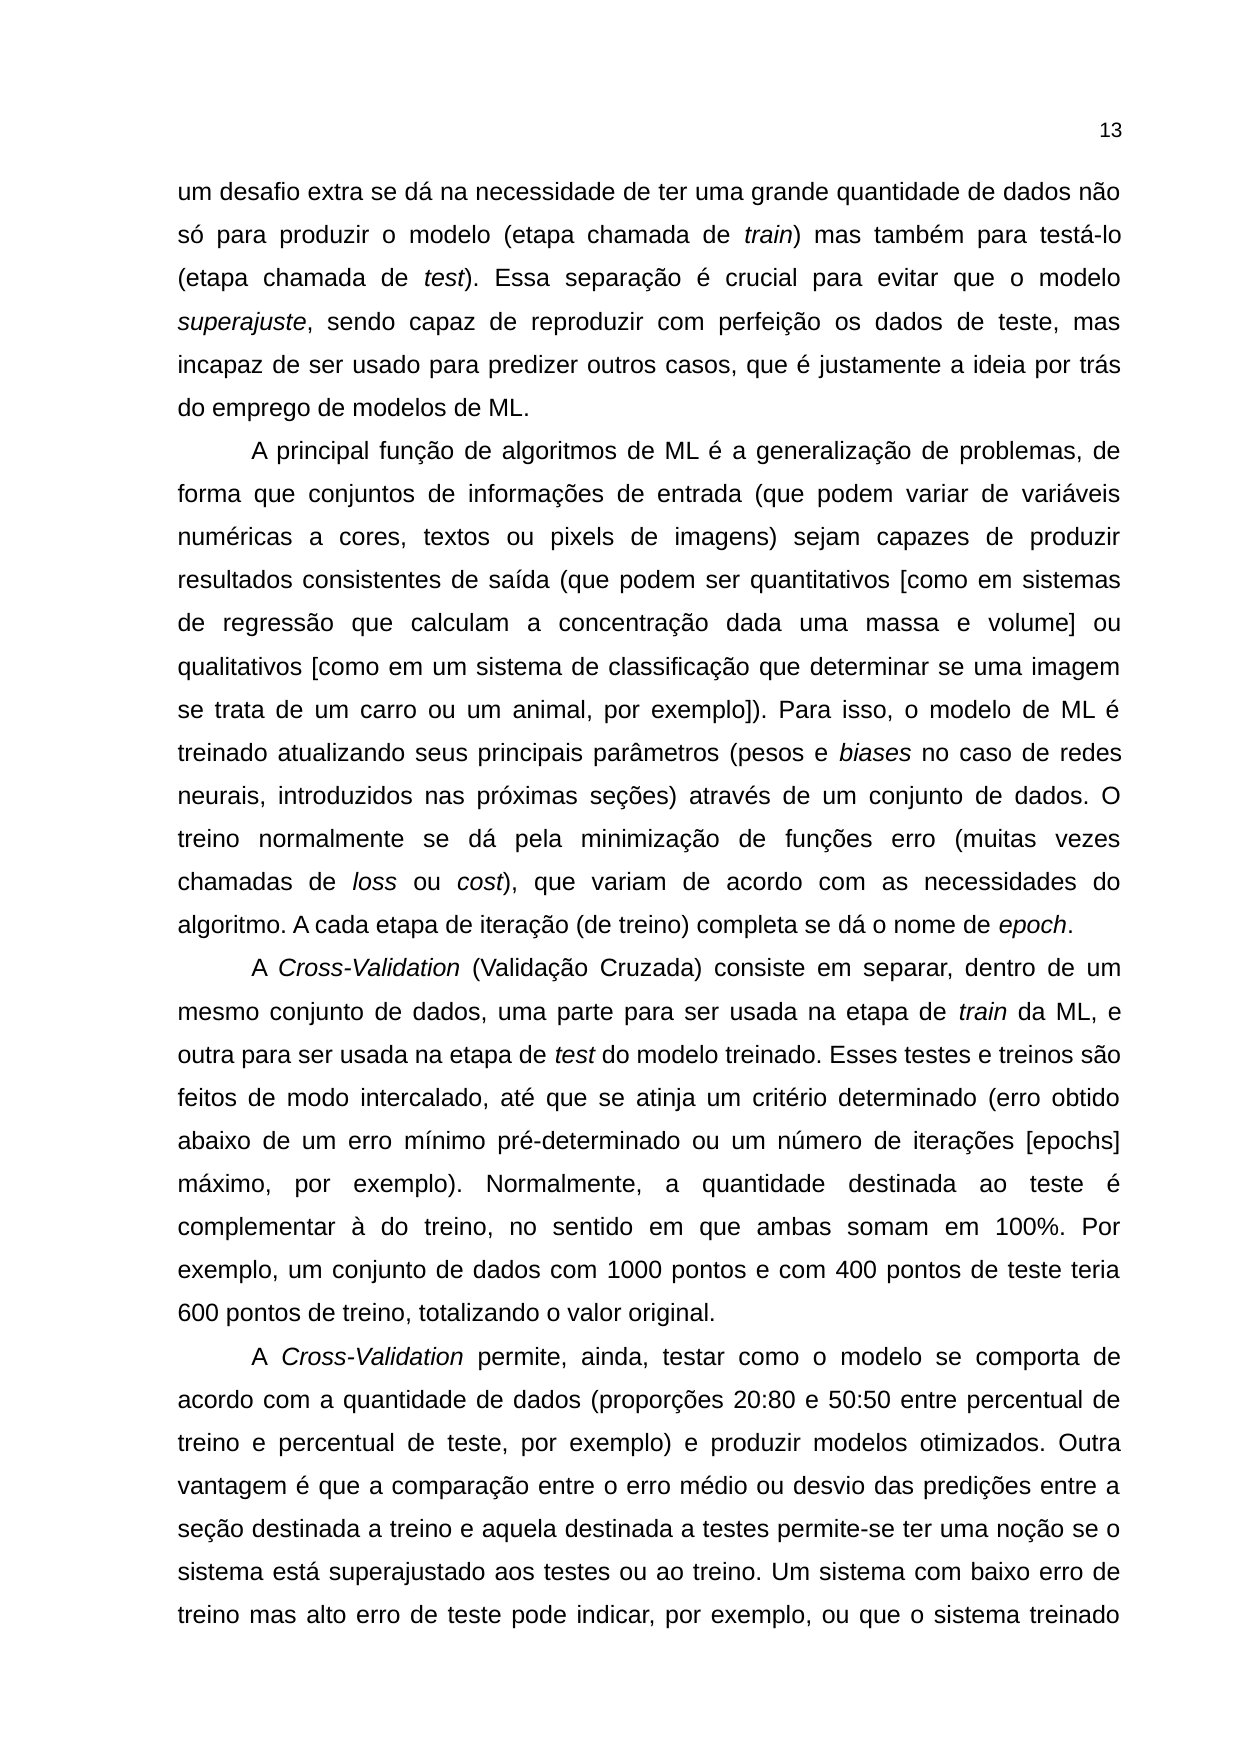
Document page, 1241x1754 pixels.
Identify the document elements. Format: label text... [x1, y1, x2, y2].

text A principal função de algoritmos de ML é a generalização de problemas, de forma que conjuntos de informações de entrada (que podem variar de variáveis numéricas a cores, textos ou pixels de imagens) sejam capazes de produzir resultados consistentes de saída (que podem ser quantitativos [como em sistemas de regressão que calculam a concentração dada uma massa e volume] ou qualitativos [como em um sistema de classificação que determinar se uma imagem se trata de um carro ou um animal, por exemplo]). Para isso, o modelo de ML é treinado atualizando seus principais parâmetros (pesos e biases no caso de redes neurais, introduzidos nas próximas seções) através de um conjunto de dados. O treino normalmente se dá pela minimização de funções erro (muitas vezes chamadas de loss ou cost), que variam de acordo com as necessidades do algoritmo. A cada etapa de iteração (de treino) completa se dá o nome de epoch. [177, 436, 1122, 939]
text A Cross-Validation (Validação Cruzada) consiste em separar, dentro de um mesmo conjunto de dados, uma parte para ser usada na etapa de train da ML, e outra para ser usada na etapa de test do modelo treinado. Esses testes e treinos são feitos de modo intercalado, até que se atinja um critério determinado (erro obtido abaixo de um erro mínimo pré-determinado ou um número de iterações [epochs] máximo, por exemplo). Normalmente, a quantidade destinada ao teste é complementar à do treino, no sentido em que ambas somam em 100%. Por exemplo, um conjunto de dados com 1000 pontos e com 400 pontos de teste teria 600 pontos de treino, totalizando o valor original. [177, 953, 1122, 1327]
text A Cross-Validation permite, ainda, testar como o modelo se comporta de acordo com a quantidade de dados (proporções 20:80 e 50:50 entre percentual de treino e percentual de teste, por exemplo) e produzir modelos otimizados. Outra vantagem é que a comparação entre o erro médio ou desvio das predições entre a seção destinada a treino e aquela destinada a testes permite-se ter uma noção se o sistema está superajustado aos testes ou ao treino. Um sistema com baixo erro de treino mas alto erro de teste pode indicar, por exemplo, ou que o sistema treinado [177, 1341, 1122, 1629]
text um desafio extra se dá na necessidade de ter uma grande quantidade de dados não só para produzir o modelo (etapa chamada de train) mas também para testá-lo (etapa chamada de test). Essa separação é crucial para evitar que o modelo superajuste, sendo capaz de reproduzir com perfeição os dados de teste, mas incapaz de ser usado para predizer outros casos, que é justamente a ideia por trás do emprego de modelos de ML. [177, 177, 1122, 421]
